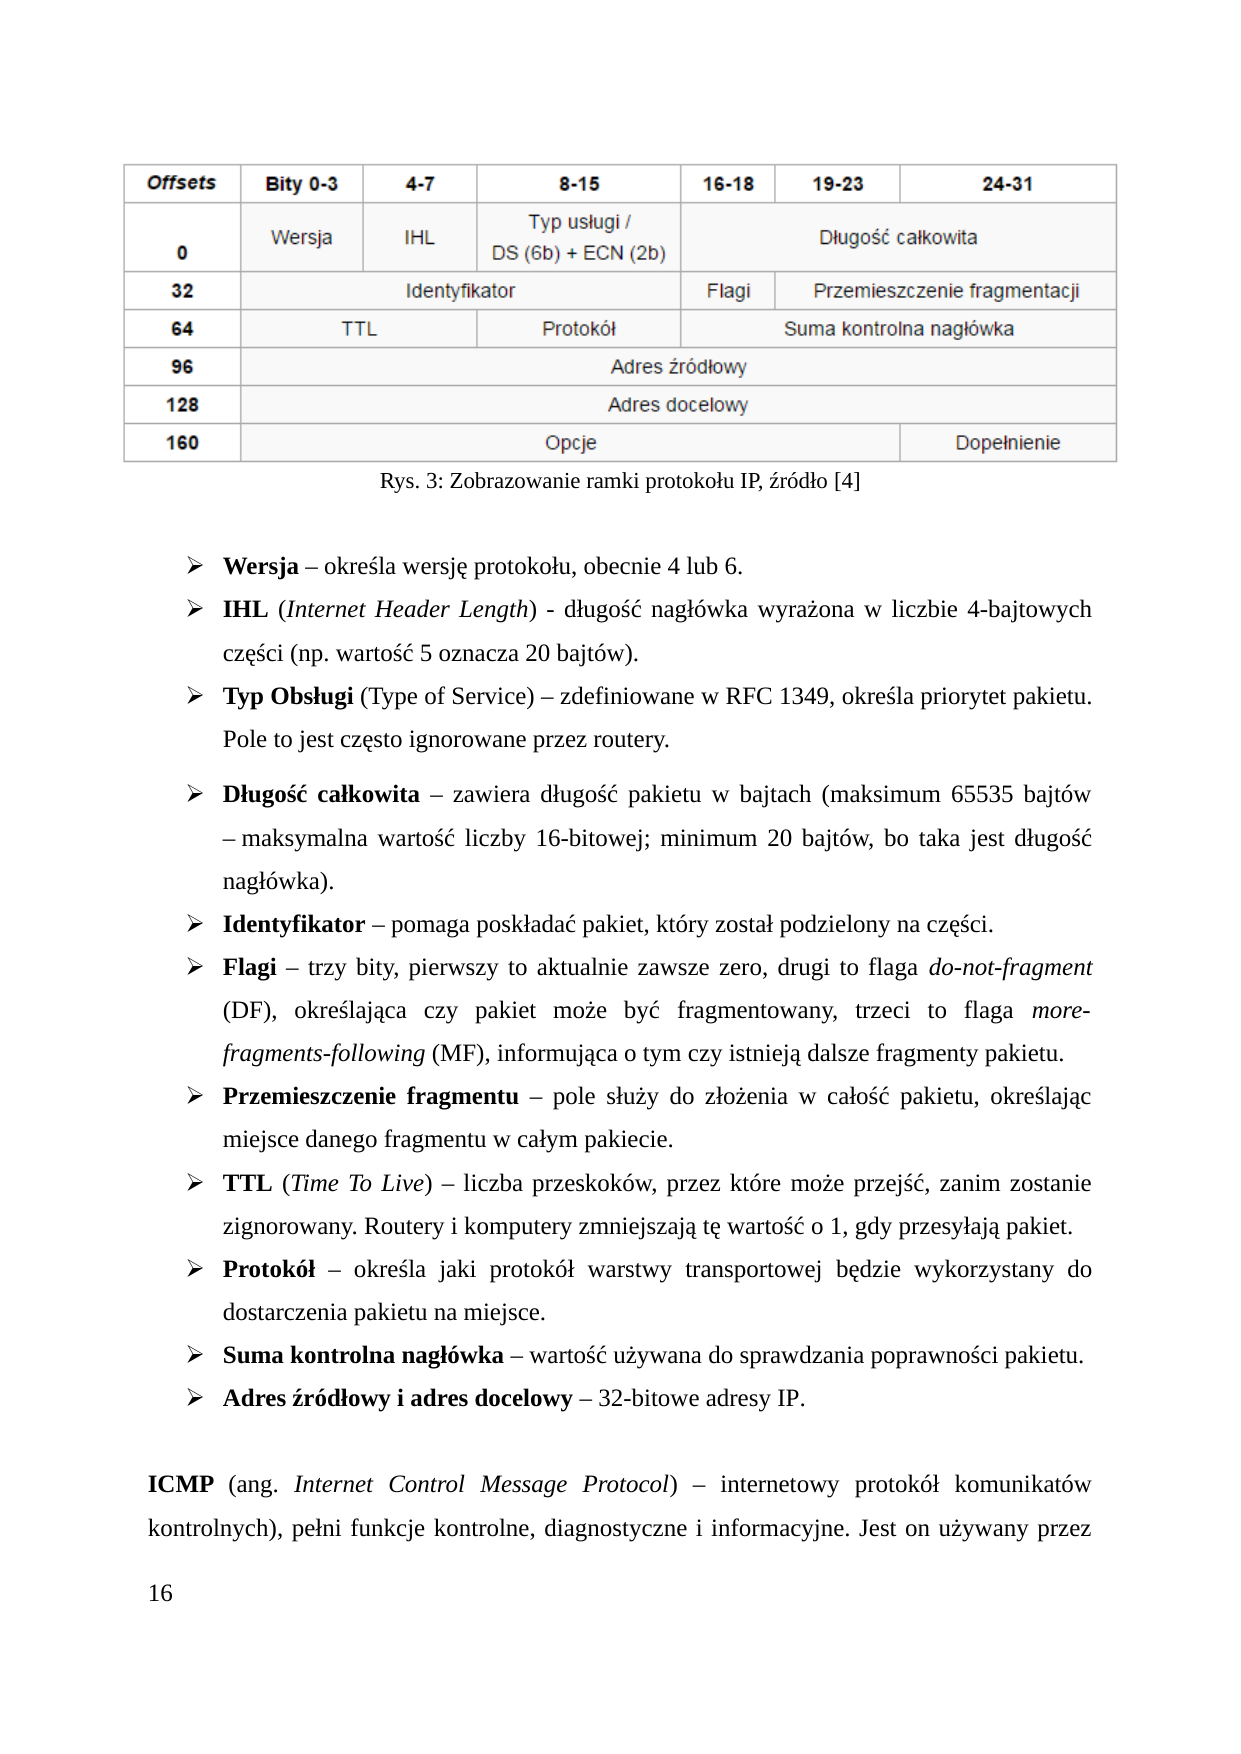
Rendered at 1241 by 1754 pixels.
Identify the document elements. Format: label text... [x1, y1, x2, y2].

list Protokół – określa jaki protokół warstwy transportowej będzie wykorzystany do dostarczenia pakietu na miejsce. [185, 1254, 1093, 1326]
list Wersja – określa wersję protokołu, obecnie 4 lub 6. [185, 551, 1093, 580]
text Rys. 3: Zobrazowanie ramki protokołu IP, źródło [4] [118, 468, 1122, 494]
picture [118, 160, 1123, 468]
list Flagi – trzy bity, pierwszy to aktualnie zawsze zero, drugi to flaga do-not-fragment (DF), określająca czy pakiet może być fragmentowany, trzeci to flaga more-fragments-following (MF), informująca o tym czy istnieją dalsze fragmenty pakietu. [185, 952, 1093, 1067]
list Adres źródłowy i adres docelowy – 32-bitowe adresy IP. [185, 1383, 1093, 1412]
list Suma kontrolna nagłówka – wartość używana do sprawdzania poprawności pakietu. [185, 1340, 1093, 1369]
text ICMP (ang. Internet Control Message Protocol) – internetowy protokół komunikatów kontrolnych), pełni funkcje kontrolne, diagnostyczne i informacyjne. Jest on używany przez [148, 1469, 1093, 1541]
list Długość całkowita – zawiera długość pakietu w bajtach (maksimum 65535 bajtów – maksymalna wartość liczby 16-bitowej; minimum 20 bajtów, bo taka jest długość nagłówka). [185, 779, 1093, 894]
list Identyfikator – pomaga poskładać pakiet, który został podzielony na części. [185, 909, 1093, 938]
list IHL (Internet Header Length) - długość nagłówka wyrażona w liczbie 4-bajtowych części (np. wartość 5 oznacza 20 bajtów). [185, 594, 1093, 666]
list Typ Obsługi (Type of Service) – zdefiniowane w RFC 1349, określa priorytet pakietu. Pole to jest często ignorowane przez routery. [185, 681, 1093, 753]
list TTL (Time To Live) – liczba przeskoków, przez które może przejść, zanim zostanie zignorowany. Routery i komputery zmniejszają tę wartość o 1, gdy przesyłają pakiet. [185, 1168, 1093, 1239]
list Przemieszczenie fragmentu – pole służy do złożenia w całość pakietu, określając miejsce danego fragmentu w całym pakiecie. [185, 1081, 1093, 1153]
